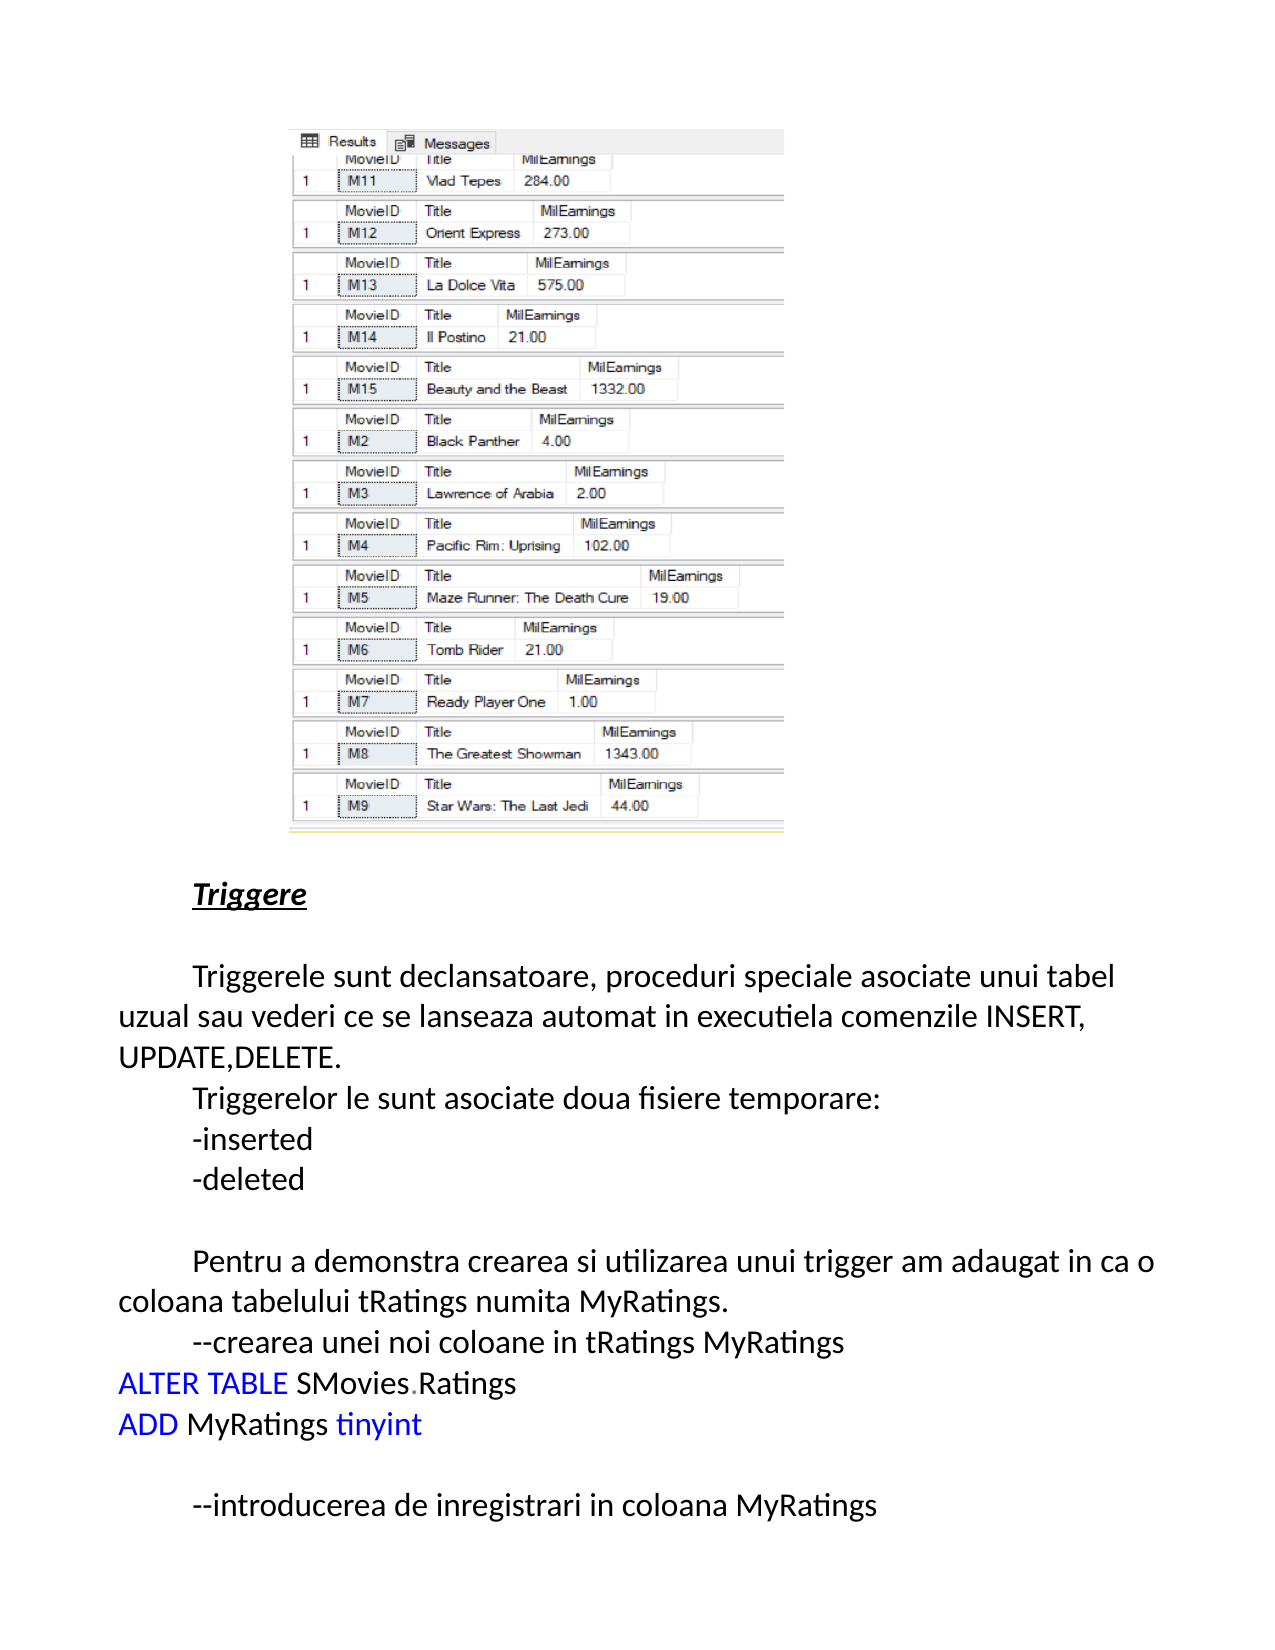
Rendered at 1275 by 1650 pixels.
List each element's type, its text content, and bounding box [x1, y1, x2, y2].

text -deleted [118, 1158, 1157, 1199]
text Pentru a demonstra crearea si utilizarea unui trigger am adaugat in ca o coloana tabelului tRatings numita MyRatings. [118, 1240, 1157, 1321]
text -inserted [118, 1117, 1157, 1158]
text --crearea unei noi coloane in tRatings MyRatings [118, 1321, 1157, 1362]
text Triggere [118, 873, 1157, 914]
picture [289, 129, 785, 833]
text --introducerea de inregistrari in coloana MyRatings [118, 1484, 1157, 1525]
text Triggerelor le sunt asociate doua fisiere temporare: [118, 1077, 1157, 1117]
text ADD MyRatings tinyint [118, 1403, 1157, 1443]
text Triggerele sunt declansatoare, proceduri speciale asociate unui tabel uzual sau vederi ce se lanseaza automat in executiela comenzile INSERT, UPDATE,DELETE. [118, 954, 1157, 1077]
text ALTER TABLE SMovies.Ratings [118, 1362, 1157, 1403]
